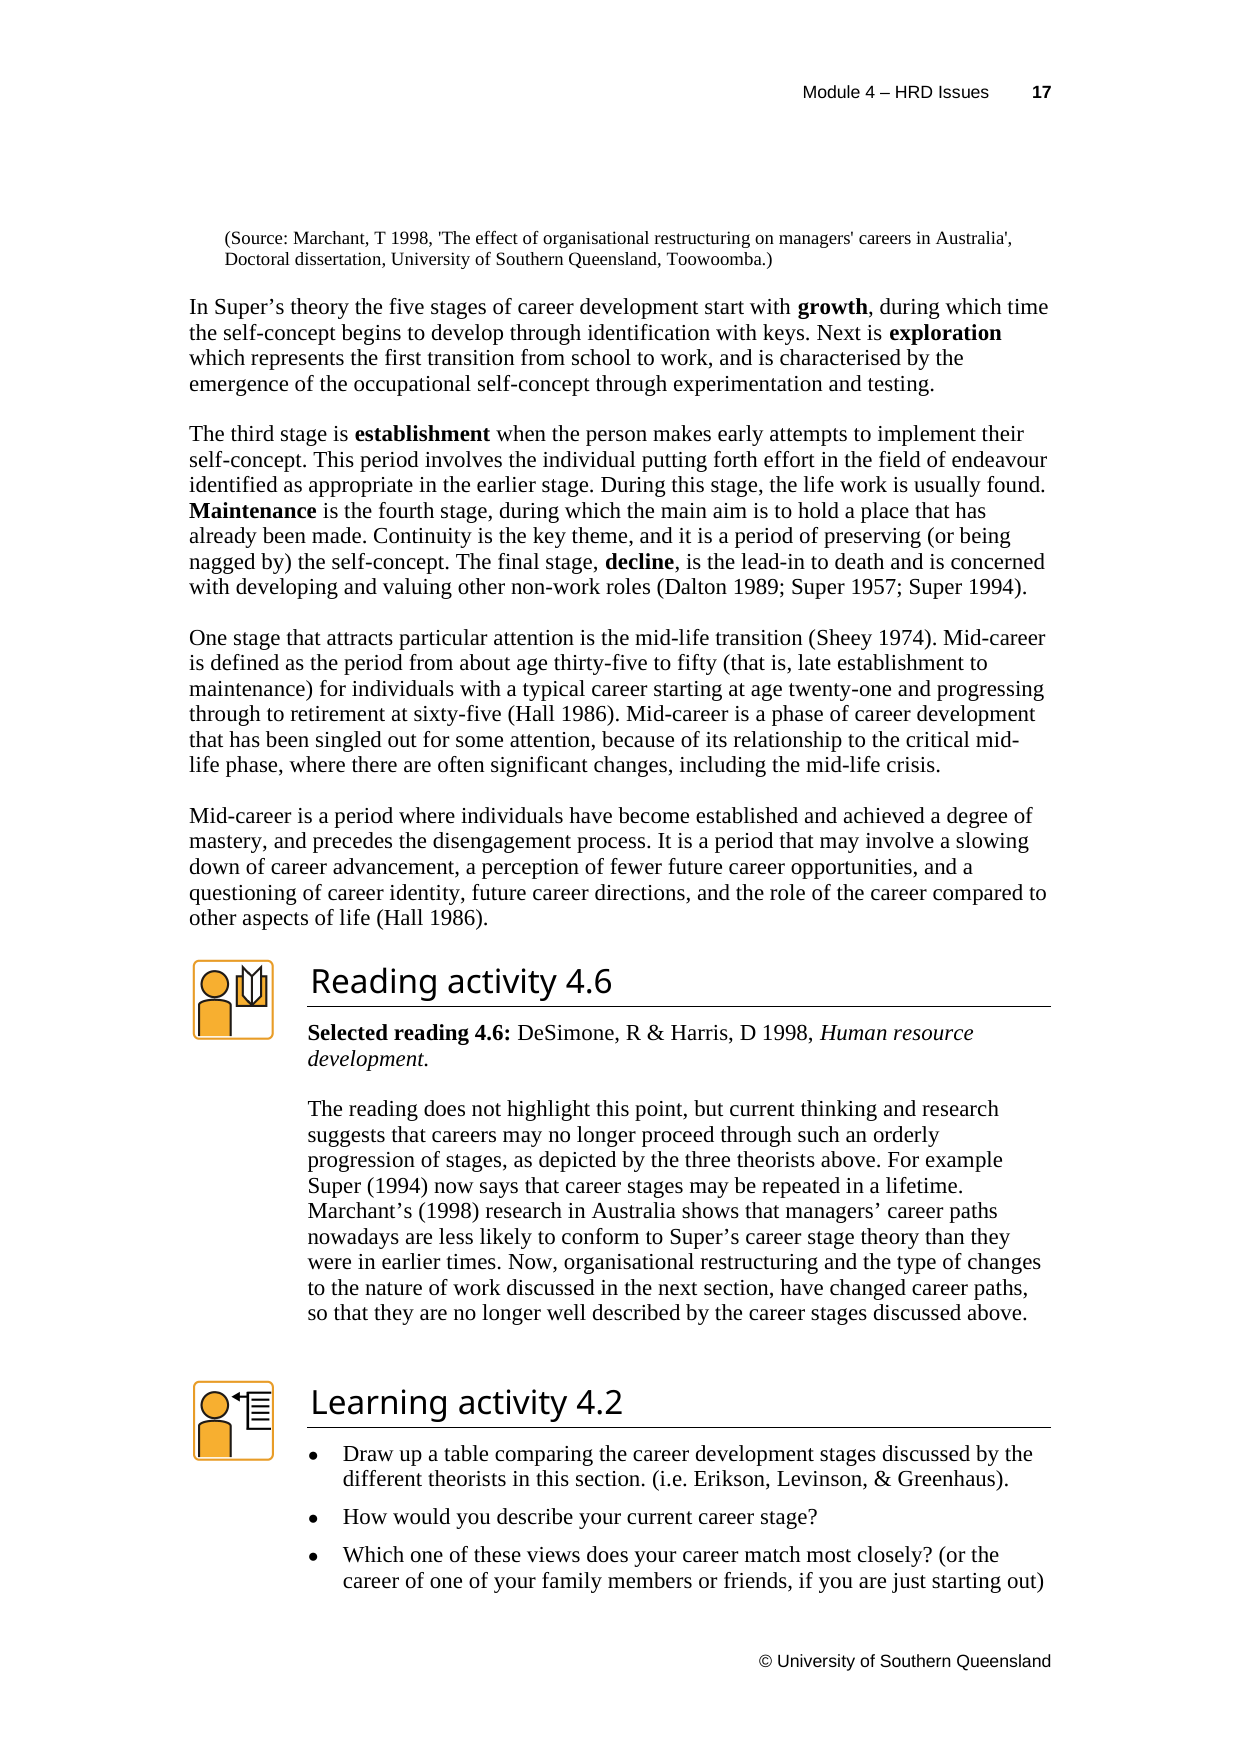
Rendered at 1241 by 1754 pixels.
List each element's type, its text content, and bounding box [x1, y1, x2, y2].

text The third stage is establishment when the person makes early attempts to implement their self-concept. This period involves the individual putting forth effort in the field of endeavour identified as appropriate in the earlier stage. During this stage, the life work is usually found. Maintenance is the fourth stage, during which the main aim is to hold a place that has already been made. Continuity is the key theme, and it is a period of preserving (or being nagged by) the self-concept. The final stage, decline, is the lead-in to death and is concerned with developing and valuing other non-work roles (Dalton 1989; Super 1957; Super 1994). [189, 421, 1051, 600]
table_header Selected reading 4.6: DeSimone, R & Harris, D 1998, Human resource development. The reading does not highlight this point, but current thinking and research suggests that careers may no longer proceed through such an orderly progression of stages, as depicted by the three theorists above. For example Super (1994) now says that career stages may be repeated in a lifetime. Marchant’s (1998) research in Australia shows that managers’ career paths nowadays are less likely to conform to Super’s career stage theory than they were in earlier times. Now, organisational restructuring and the type of changes to the nature of work discussed in the next section, have changed career paths, so that they are no longer well described by the career stages discussed above. [307, 1007, 1051, 1326]
table_header Learning activity 4.2 Draw up a table comparing the career development stages discussed by the different theorists in this section. (i.e. Erikson, Levinson, & Greenhaus). How would you describe your current career stage? Which one of these views does your career match most closely? (or the career of one of your family members or friends, if you are just starting out) [307, 1376, 1051, 1427]
text (Source: Marchant, T 1998, 'The effect of organisational restructuring on managers' careers in Australia', Doctoral dissertation, University of Southern Queensland, Toowoomba.) [224, 207, 1051, 269]
table_header Reading activity 4.6 [307, 955, 1051, 1006]
picture [188, 955, 278, 1044]
table_header [189, 1376, 307, 1593]
text One stage that attracts particular attention is the mid-life transition (Sheey 1974). Mid-career is defined as the period from about age thirty-five to fifty (that is, late establishment to maintenance) for individuals with a typical career starting at age twenty-one and progressing through to retirement at sixty-five (Hall 1986). Mid-career is a phase of career development that has been singled out for some attention, because of its relationship to the critical mid-life phase, where there are often significant changes, including the mid-life crisis. [189, 625, 1051, 778]
table_header Learning activity 4.2 Draw up a table comparing the career development stages discussed by the different theorists in this section. (i.e. Erikson, Levinson, & Greenhaus). How would you describe your current career stage? Which one of these views does your career match most closely? (or the career of one of your family members or friends, if you are just starting out) [307, 1428, 1051, 1593]
picture [188, 1376, 278, 1465]
table_header [189, 955, 307, 1326]
text Mid-career is a period where individuals have become established and achieved a degree of mastery, and precedes the disengagement process. It is a period that may involve a slowing down of career advancement, a perception of fewer future career opportunities, and a questioning of career identity, future career directions, and the role of the career compared to other aspects of life (Hall 1986). [189, 803, 1051, 930]
text In Super’s theory the five stages of career development start with growth, during which time the self-concept begins to develop through identification with keys. Next is exploration which represents the first transition from school to work, and is characterised by the emergence of the occupational self-concept through experimentation and testing. [189, 294, 1051, 396]
